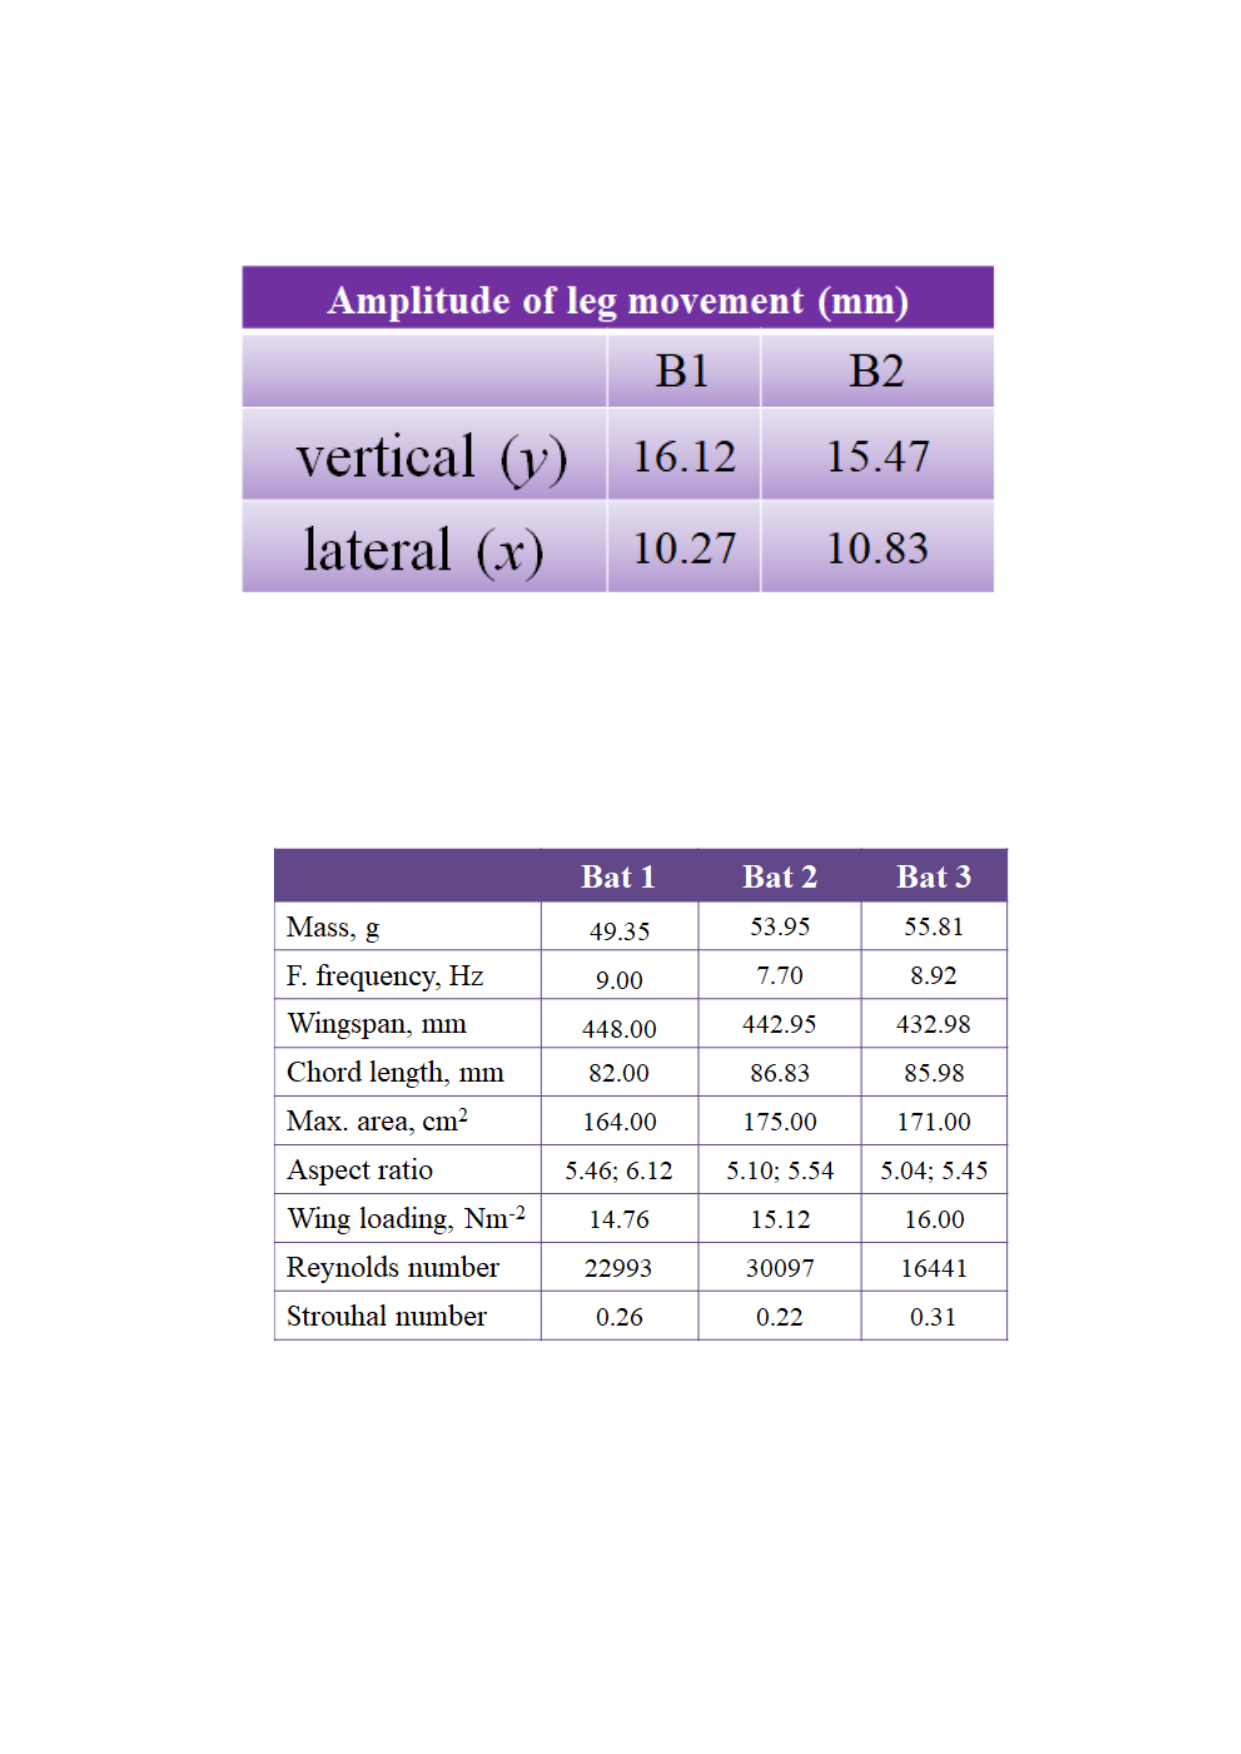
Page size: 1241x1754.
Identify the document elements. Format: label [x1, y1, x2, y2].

picture [273, 844, 1009, 1352]
picture [239, 261, 1001, 623]
